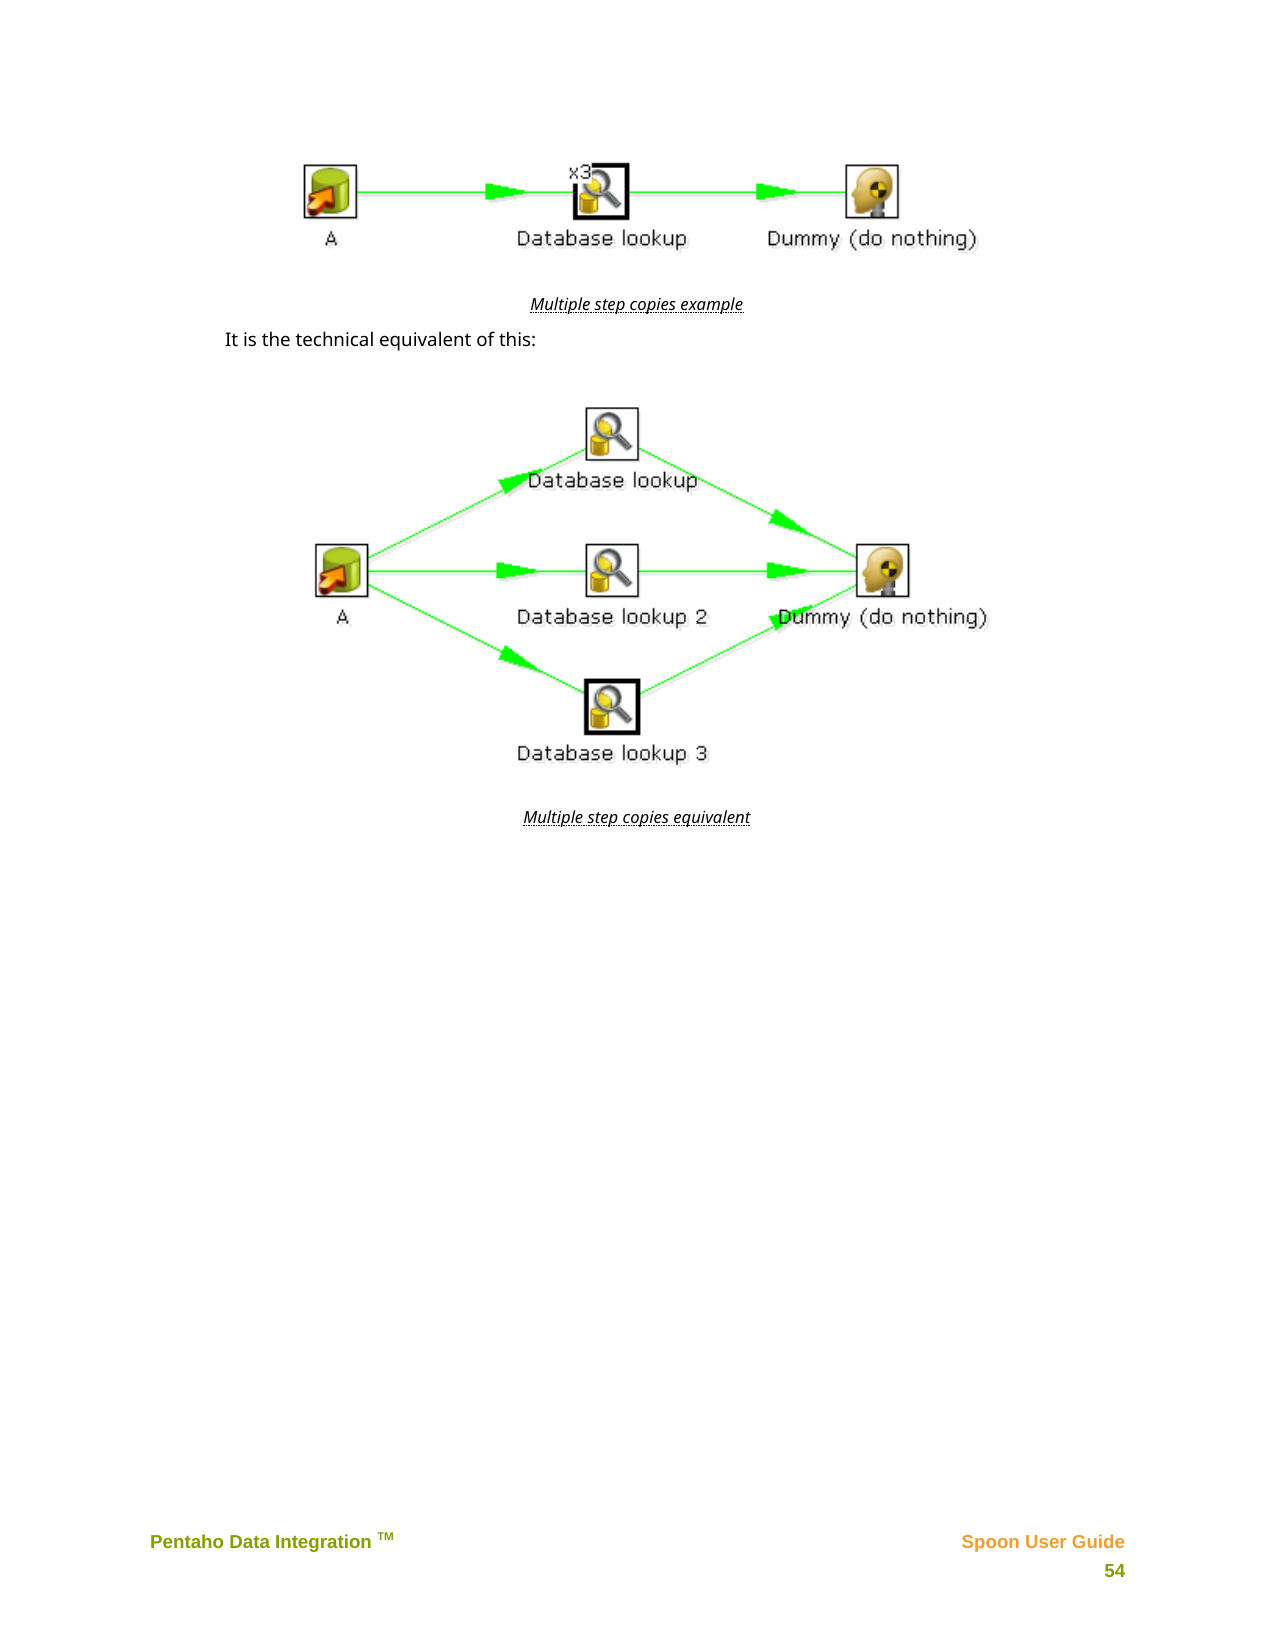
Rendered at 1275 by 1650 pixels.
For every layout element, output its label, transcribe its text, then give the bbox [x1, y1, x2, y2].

picture [292, 381, 1008, 784]
picture [279, 150, 996, 271]
text It is the technical equivalent of this: [225, 150, 1125, 353]
text Multiple step copies example [280, 293, 995, 316]
text Multiple step copies equivalent [193, 806, 1082, 829]
